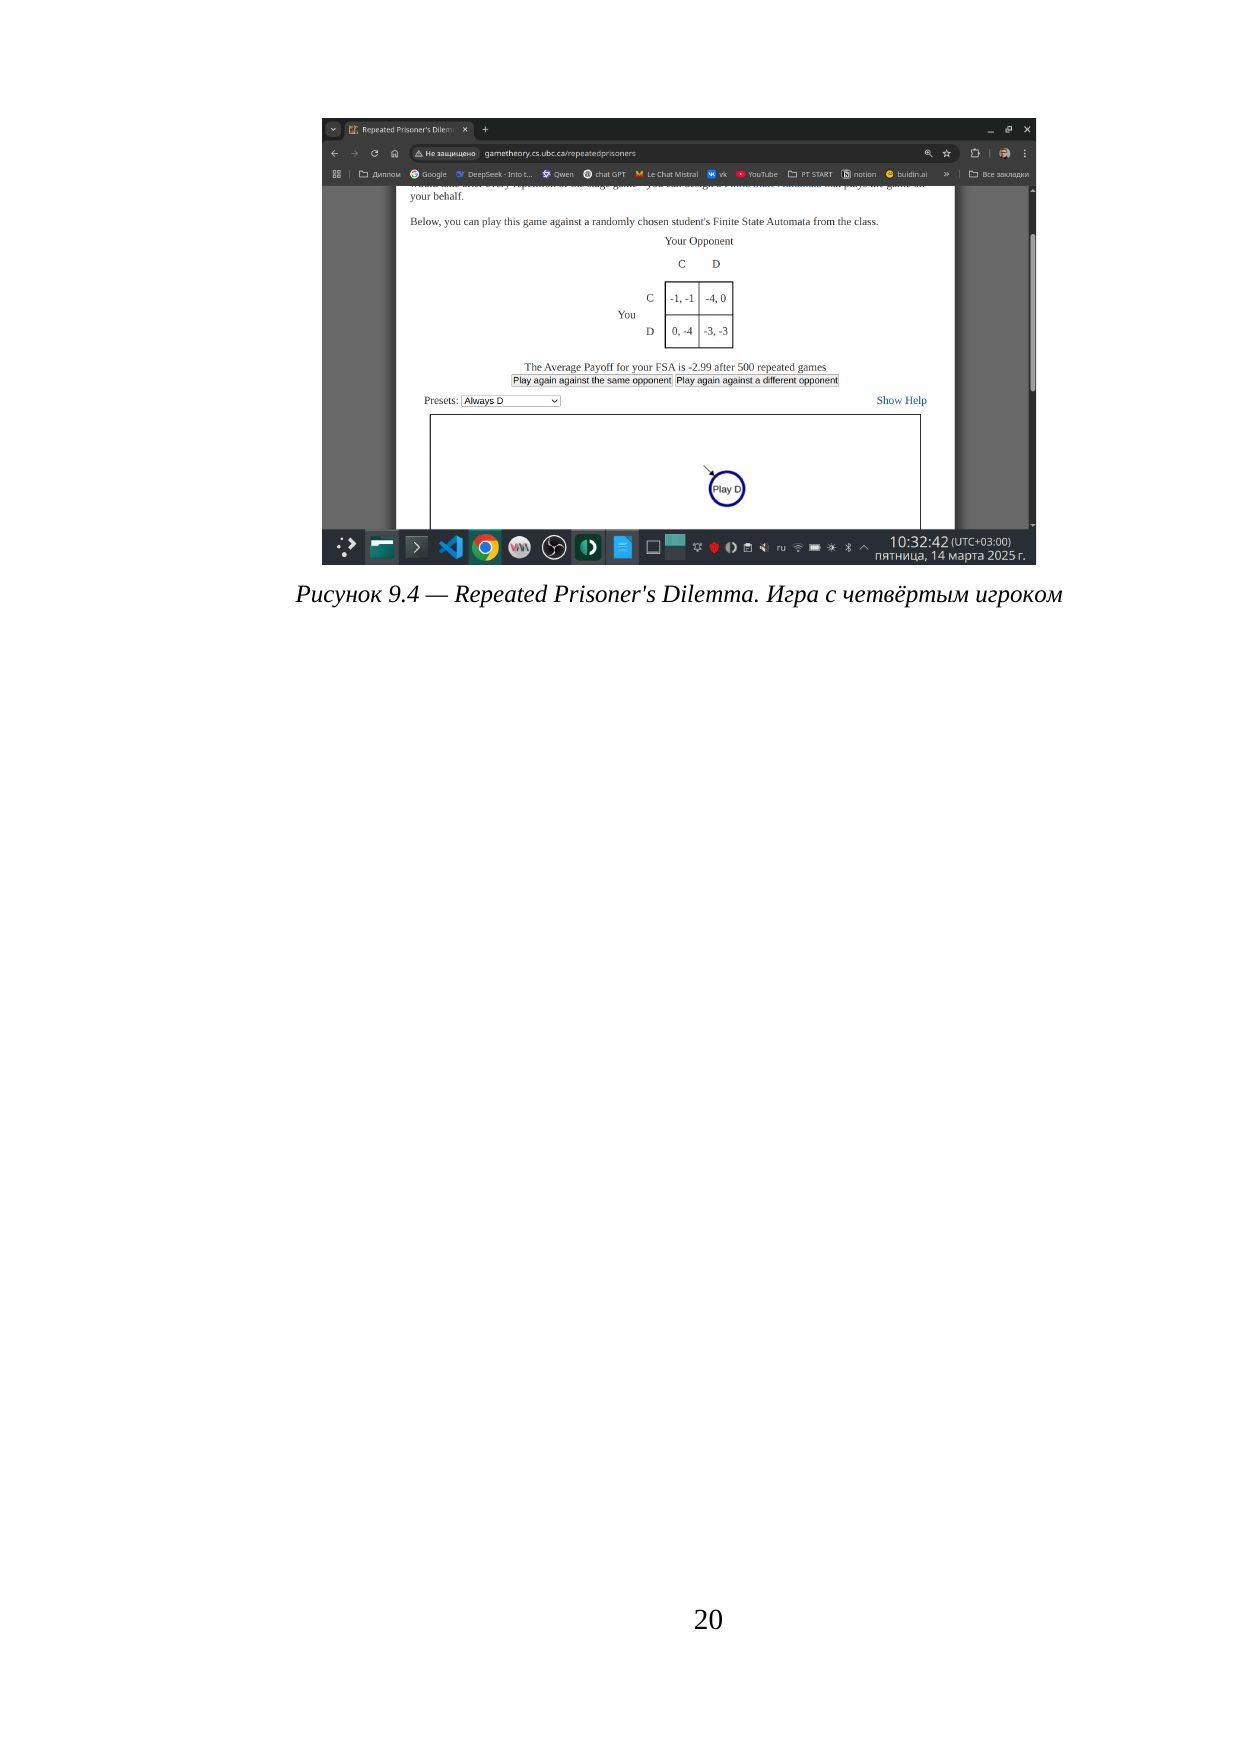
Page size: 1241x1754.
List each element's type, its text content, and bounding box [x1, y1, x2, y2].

text Рисунок 9.4 — Repeated Prisoner's Dilemma. Игра с четвёртым игроком [177, 118, 1181, 608]
picture [322, 118, 1037, 565]
